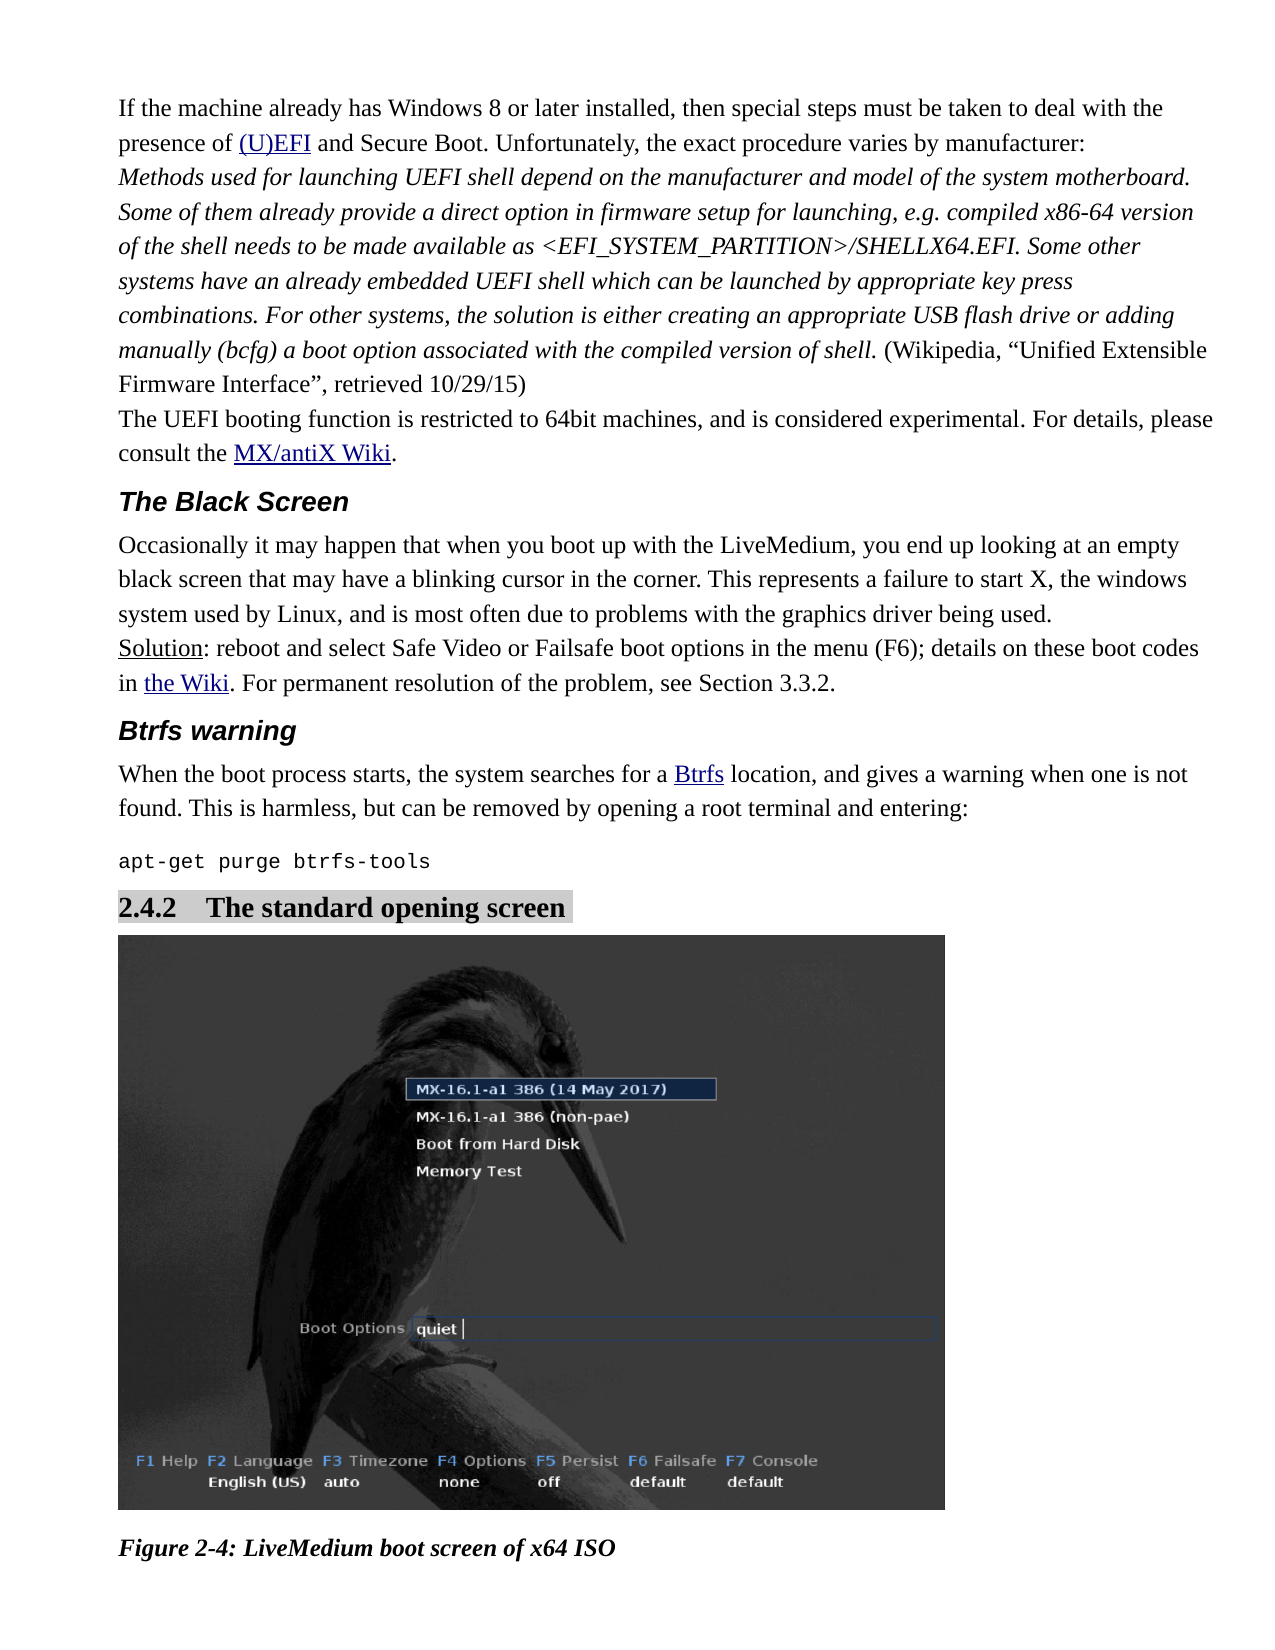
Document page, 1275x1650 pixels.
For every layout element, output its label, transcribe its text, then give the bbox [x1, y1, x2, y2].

text Methods used for launching UEFI shell depend on the manufacturer and model of the system motherboard. Some of them already provide a direct option in firmware setup for launching, e.g. compiled x86-64 version of the shell needs to be made available as <EFI_SYSTEM_PARTITION>/SHELLX64.EFI. Some other systems have an already embedded UEFI shell which can be launched by appropriate key press combinations. For other systems, the solution is either creating an appropriate USB flash drive or adding manually (bcfg) a boot option associated with the compiled version of shell. (Wikipedia, “Unified Extensible Firmware Interface”, retrieved 10/29/15) [118, 162, 1216, 398]
text Figure 2-4: LiveMedium boot screen of x64 ISO [118, 1533, 1216, 1562]
text The UEFI booting function is restricted to 64bit machines, and is considered experimental. For details, please consult the MX/antiX Wiki. [118, 404, 1216, 467]
text Solution: reboot and select Safe Video or Failsafe boot options in the menu (F6); details on these boot codes in the Wiki. For permanent resolution of the problem, see Section 3.3.2. [118, 633, 1216, 696]
picture [118, 935, 945, 1510]
text apt-get purge btrfs-tools [118, 852, 1216, 875]
text If the machine already has Windows 8 or later installed, then special steps must be taken to deal with the presence of (U)EFI and Secure Boot. Unfortunately, the exact procedure varies by manufacturer: [118, 93, 1216, 157]
subtitle Btrfs warning [118, 714, 1216, 746]
subtitle 2.4.2 The standard opening screen [573, 890, 1216, 923]
subtitle The Black Screen [118, 485, 1216, 517]
text When the boot process starts, the system searches for a Btrfs location, and gives a warning when one is not found. This is harmless, but can be removed by opening a root terminal and entering: [118, 759, 1216, 822]
text Occasionally it may happen that when you boot up with the LiveMedium, you end up looking at an empty black screen that may have a blinking cursor in the corner. This represents a failure to start X, the windows system used by Linux, and is most often due to problems with the graphics driver being used. [118, 530, 1216, 627]
